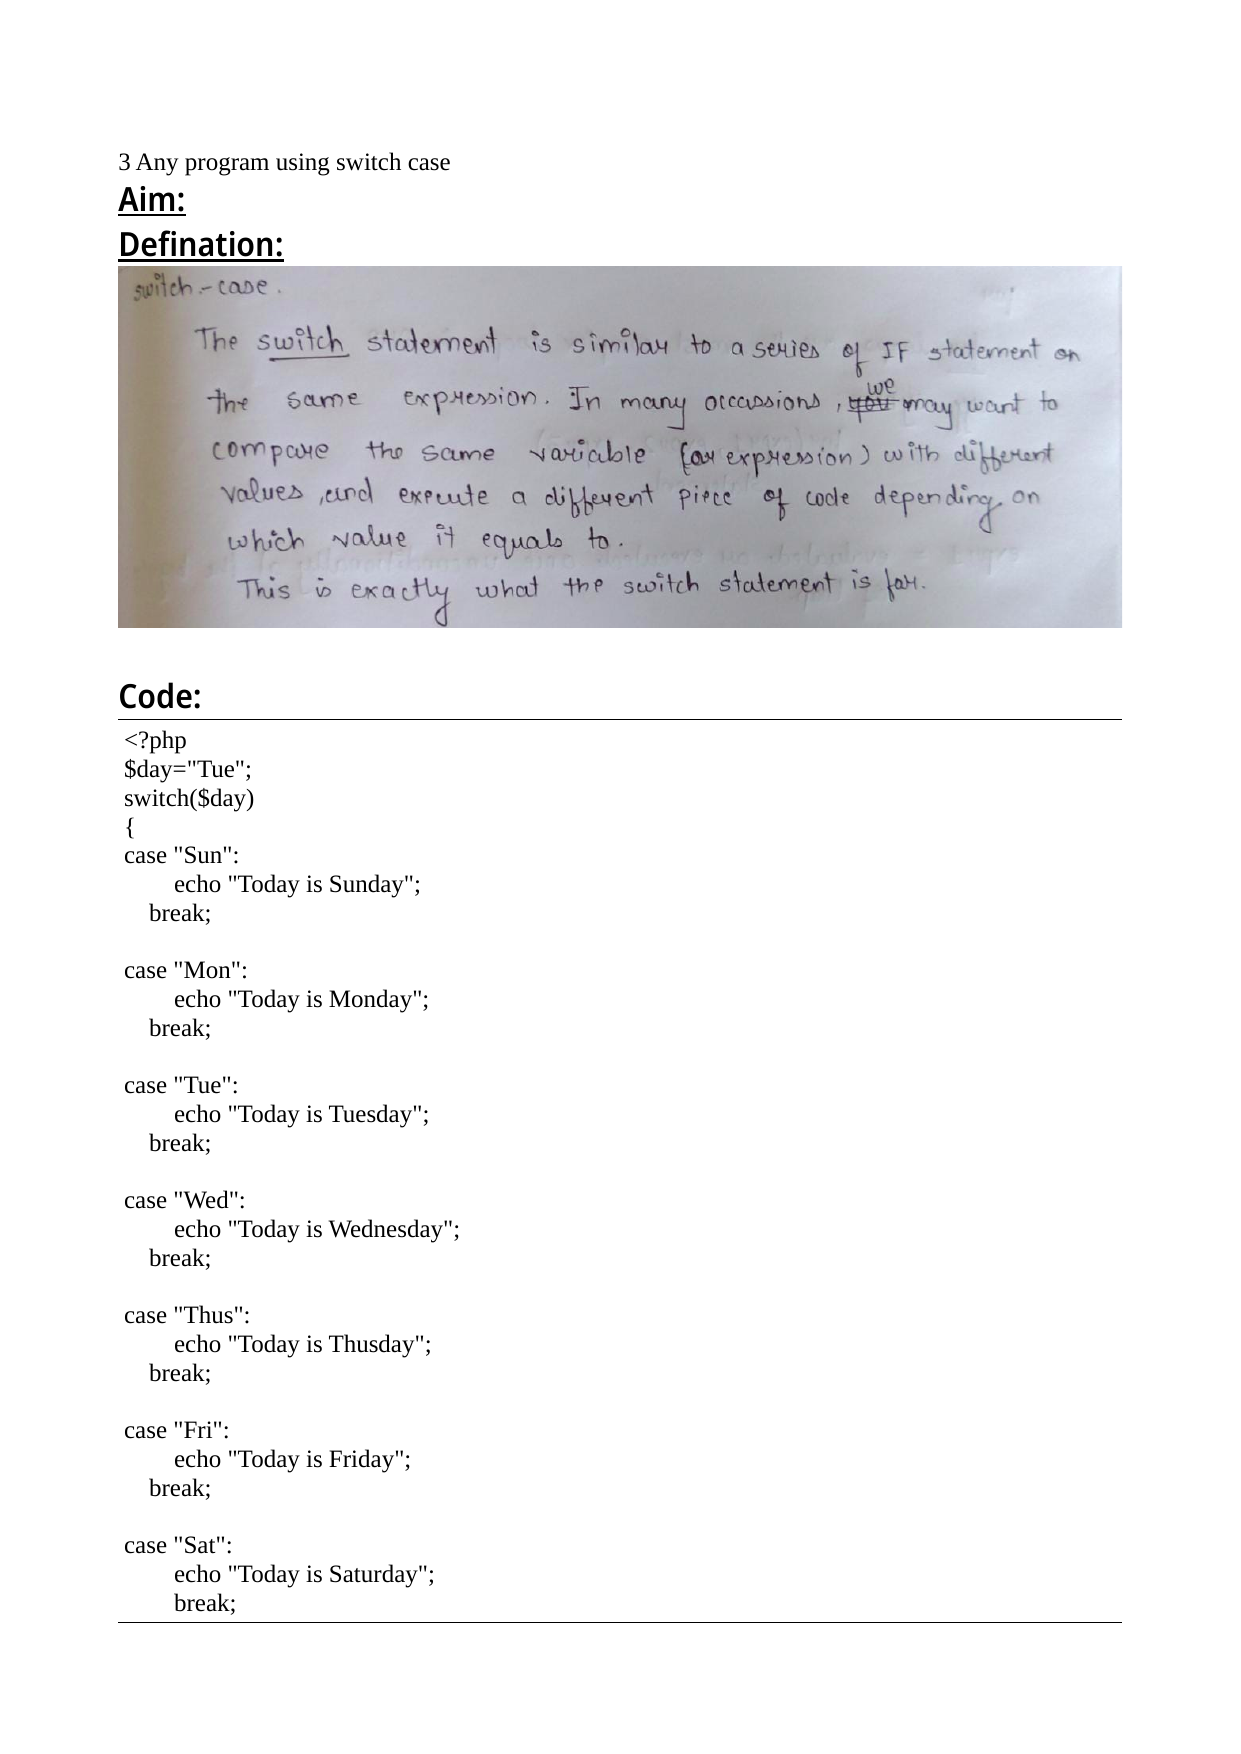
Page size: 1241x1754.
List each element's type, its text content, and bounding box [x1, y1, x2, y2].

picture [118, 266, 1123, 628]
table_header <?php $day="Tue"; switch($day) { case "Sun": echo "Today is Sunday"; break; case "Mon": echo "Today is Monday"; break; case "Tue": echo "Today is Tuesday"; break; case "Wed": echo "Today is Wednesday"; break; case "Thus": echo "Today is Thusday"; break; case "Fri": echo "Today is Friday"; break; case "Sat": echo "Today is Saturday"; break; [118, 720, 1122, 1622]
text Defination: [118, 221, 1122, 266]
text Code: [118, 673, 1122, 718]
text 3 Any program using switch case [118, 147, 1122, 176]
text Aim: [118, 176, 1122, 221]
